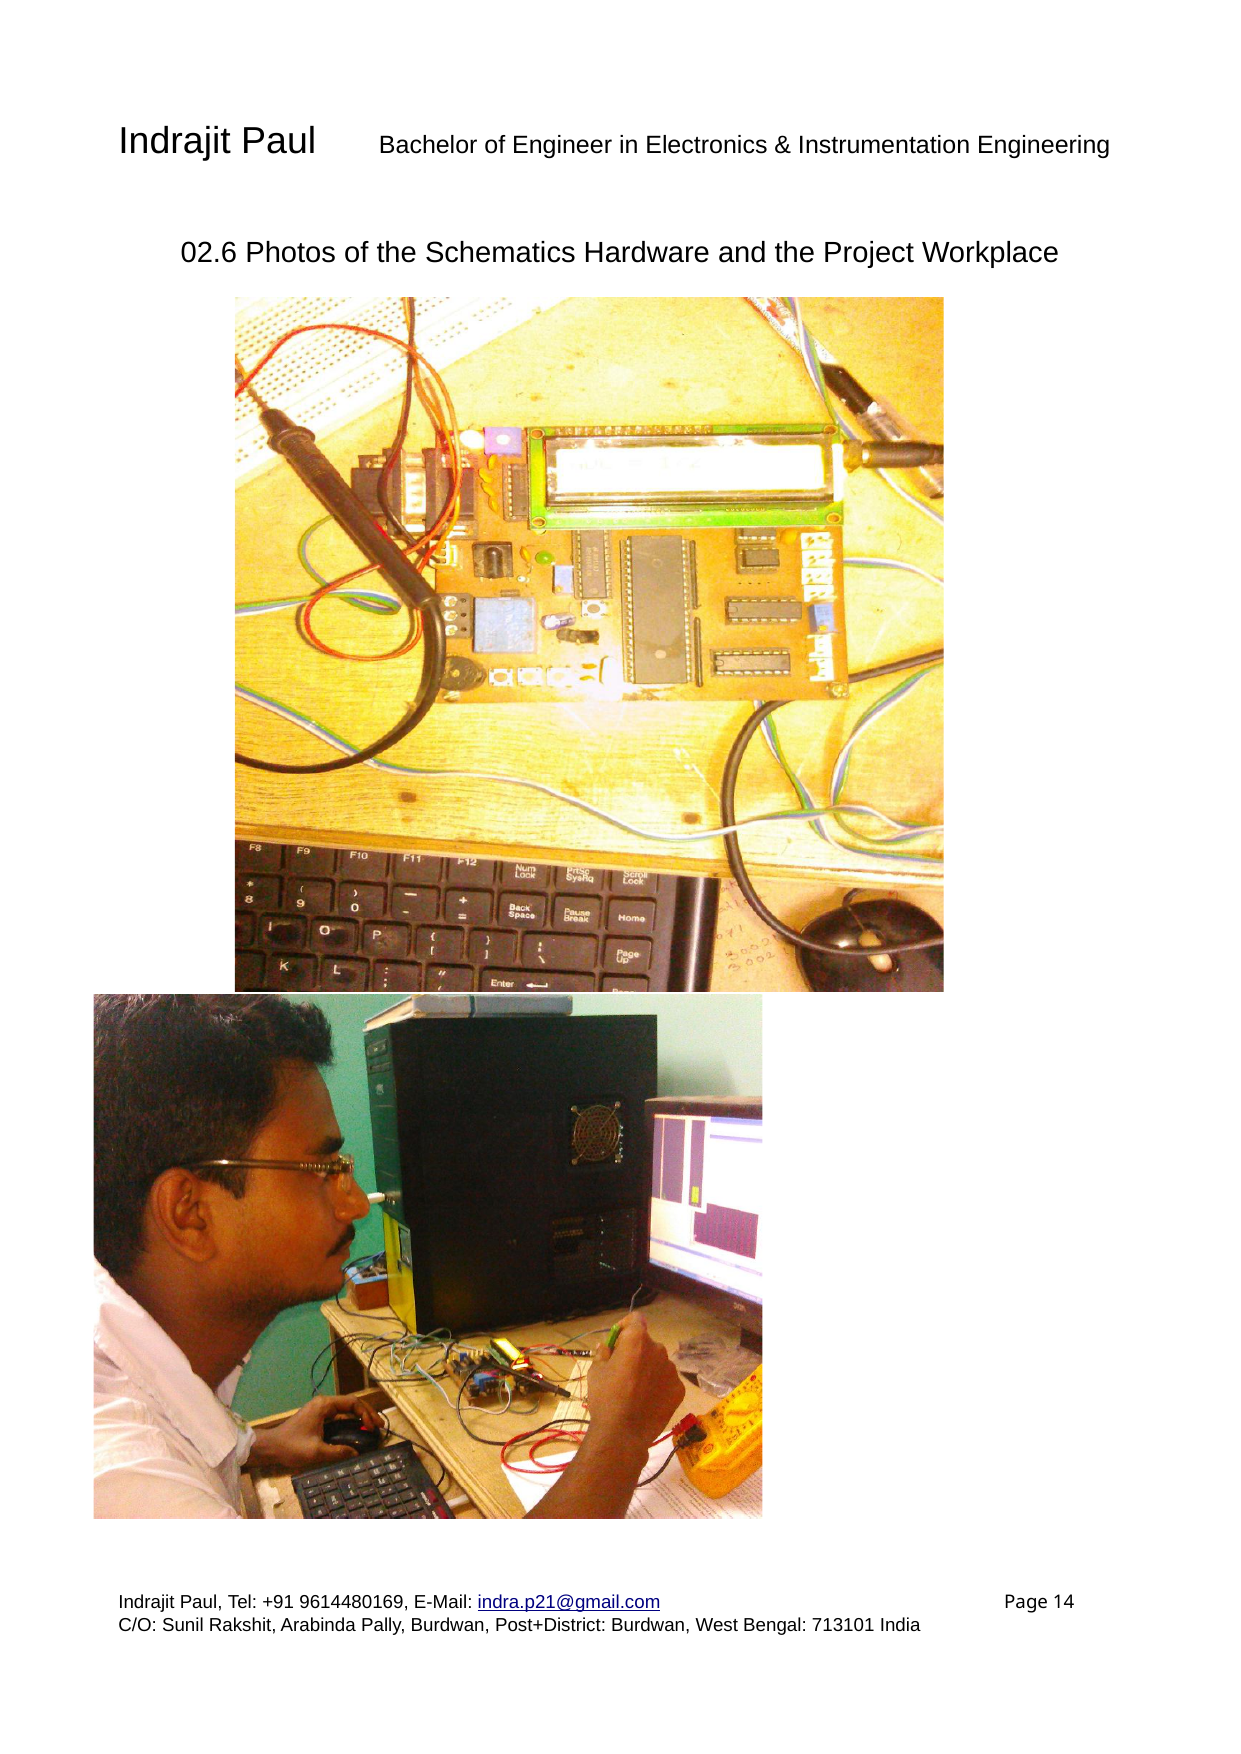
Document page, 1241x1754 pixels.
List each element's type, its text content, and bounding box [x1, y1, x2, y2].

subtitle 02.6 Photos of the Schematics Hardware and the Project Workplace [118, 234, 1122, 268]
picture [93, 994, 763, 1519]
